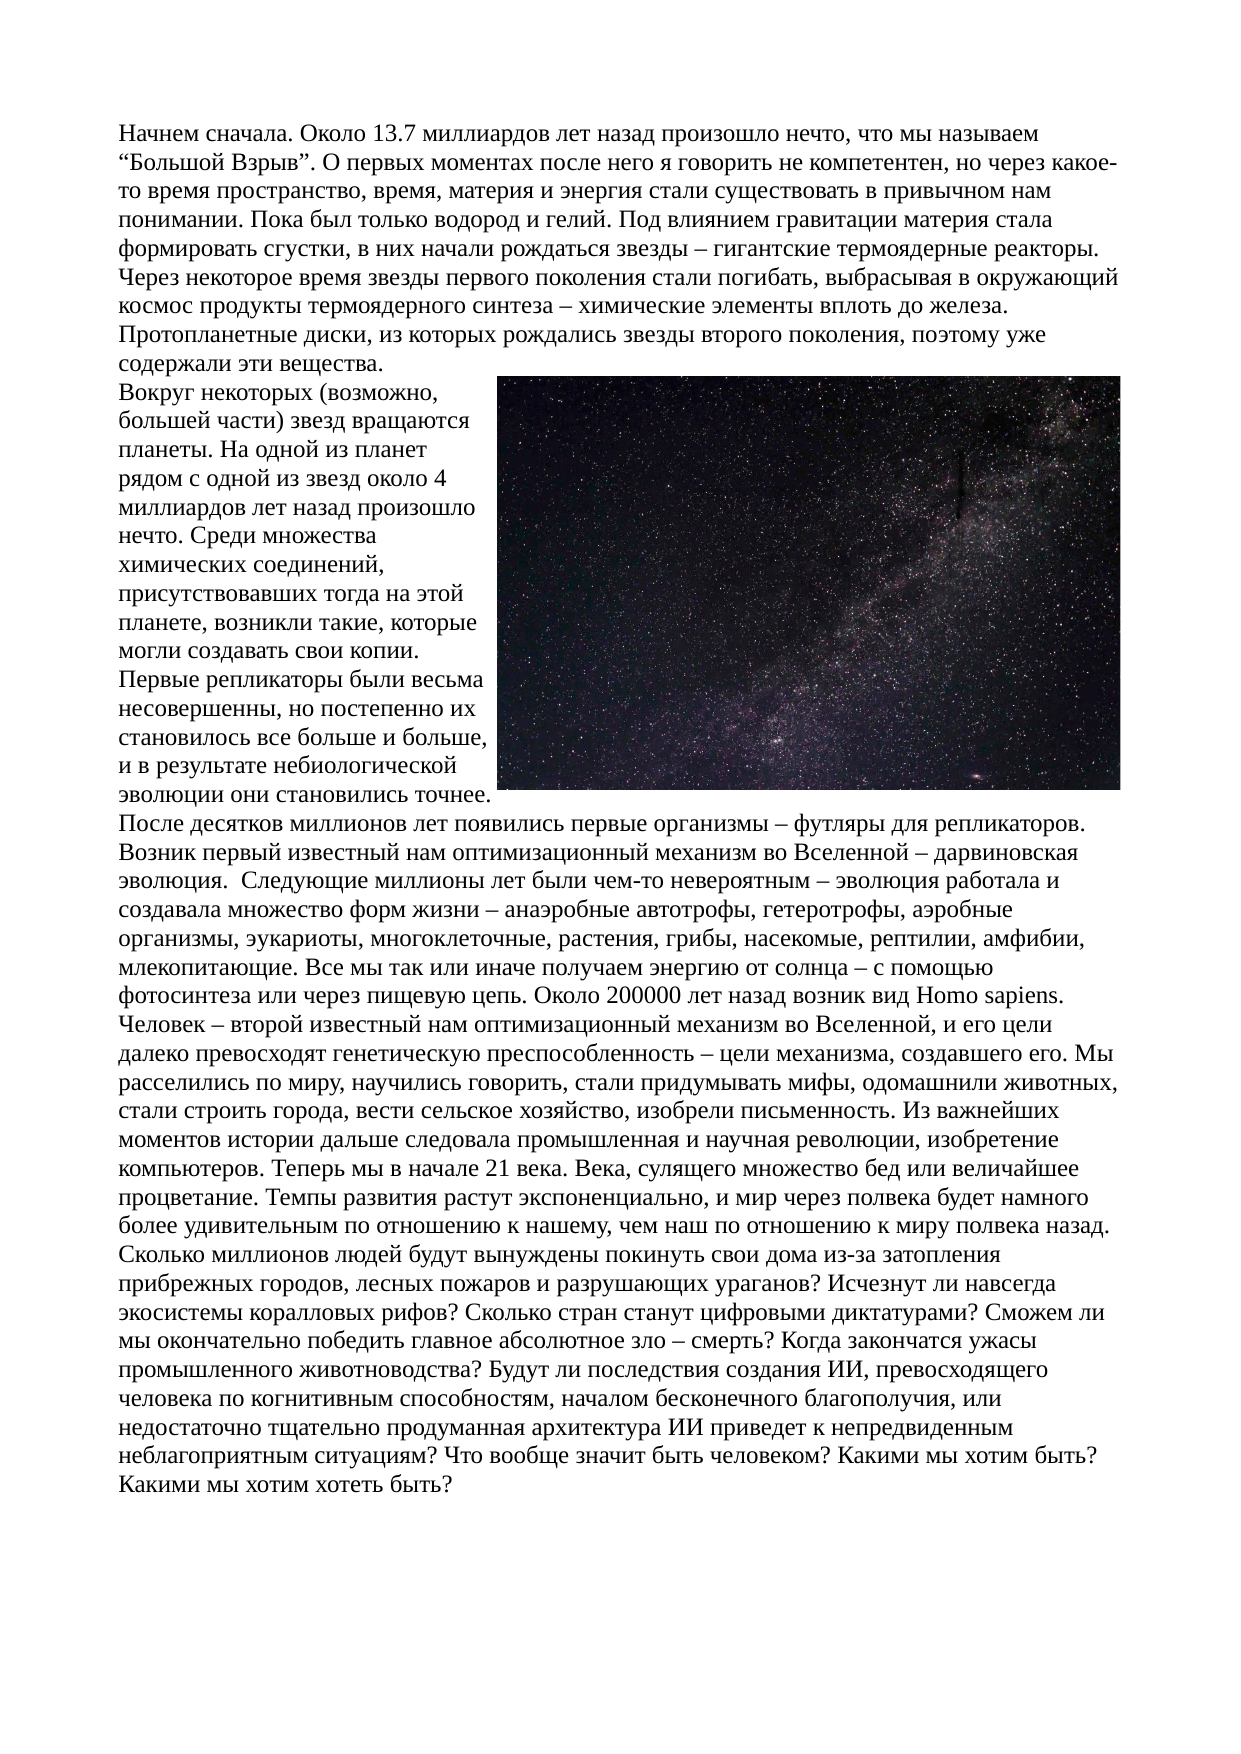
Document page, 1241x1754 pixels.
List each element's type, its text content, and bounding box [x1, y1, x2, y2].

text Вокруг некоторых (возможно, большей части) звезд вращаются планеты. На одной из планет рядом с одной из звезд около 4 миллиардов лет назад произошло нечто. Среди множества химических соединений, присутствовавших тогда на этой планете, возникли такие, которые могли создавать свои копии. Первые репликаторы были весьма несовершенны, но постепенно их становилось все больше и больше, и в результате небиологической эволюции они становились точнее. После десятков миллионов лет появились первые организмы – футляры для репликаторов. Возник первый известный нам оптимизационный механизм во Вселенной – дарвиновская эволюция. Следующие миллионы лет были чем-то невероятным – эволюция работала и создавала множество форм жизни – анаэробные автотрофы, гетеротрофы, аэробные организмы, эукариоты, многоклеточные, растения, грибы, насекомые, рептилии, амфибии, млекопитающие. Все мы так или иначе получаем энергию от солнца – с помощью фотосинтеза или через пищевую цепь. Около 200000 лет назад возник вид Homo sapiens. Человек – второй известный нам оптимизационный механизм во Вселенной, и его цели далеко превосходят генетическую преспособленность – цели механизма, создавшего его. Мы расселились по миру, научились говорить, стали придумывать мифы, одомашнили животных, стали строить города, вести сельское хозяйство, изобрели письменность. Из важнейших моментов истории дальше следовала промышленная и научная революции, изобретение компьютеров. Теперь мы в начале 21 века. Века, сулящего множество бед или величайшее процветание. Темпы развития растут экспоненциально, и мир через полвека будет намного более удивительным по отношению к нашему, чем наш по отношению к миру полвека назад. Сколько миллионов людей будут вынуждены покинуть свои дома из-за затопления прибрежных городов, лесных пожаров и разрушающих ураганов? Исчезнут ли навсегда экосистемы коралловых рифов? Сколько стран станут цифровыми диктатурами? Сможем ли мы окончательно победить главное абсолютное зло – смерть? Когда закончатся ужасы промышленного животноводства? Будут ли последствия создания ИИ, превосходящего человека по когнитивным способностям, началом бесконечного благополучия, или недостаточно тщательно продуманная архитектура ИИ приведет к непредвиденным неблагоприятным ситуациям? Что вообще значит быть человеком? Какими мы хотим быть? Какими мы хотим хотеть быть? [118, 377, 1122, 1498]
picture [497, 376, 1121, 790]
text Начнем сначала. Около 13.7 миллиардов лет назад произошло нечто, что мы называем “Большой Взрыв”. О первых моментах после него я говорить не компетентен, но через какое-то время пространство, время, материя и энергия стали существовать в привычном нам понимании. Пока был только водород и гелий. Под влиянием гравитации материя стала формировать сгустки, в них начали рождаться звезды – гигантские термоядерные реакторы. Через некоторое время звезды первого поколения стали погибать, выбрасывая в окружающий космос продукты термоядерного синтеза – химические элементы вплоть до железа. Протопланетные диски, из которых рождались звезды второго поколения, поэтому уже содержали эти вещества. [118, 118, 1122, 377]
